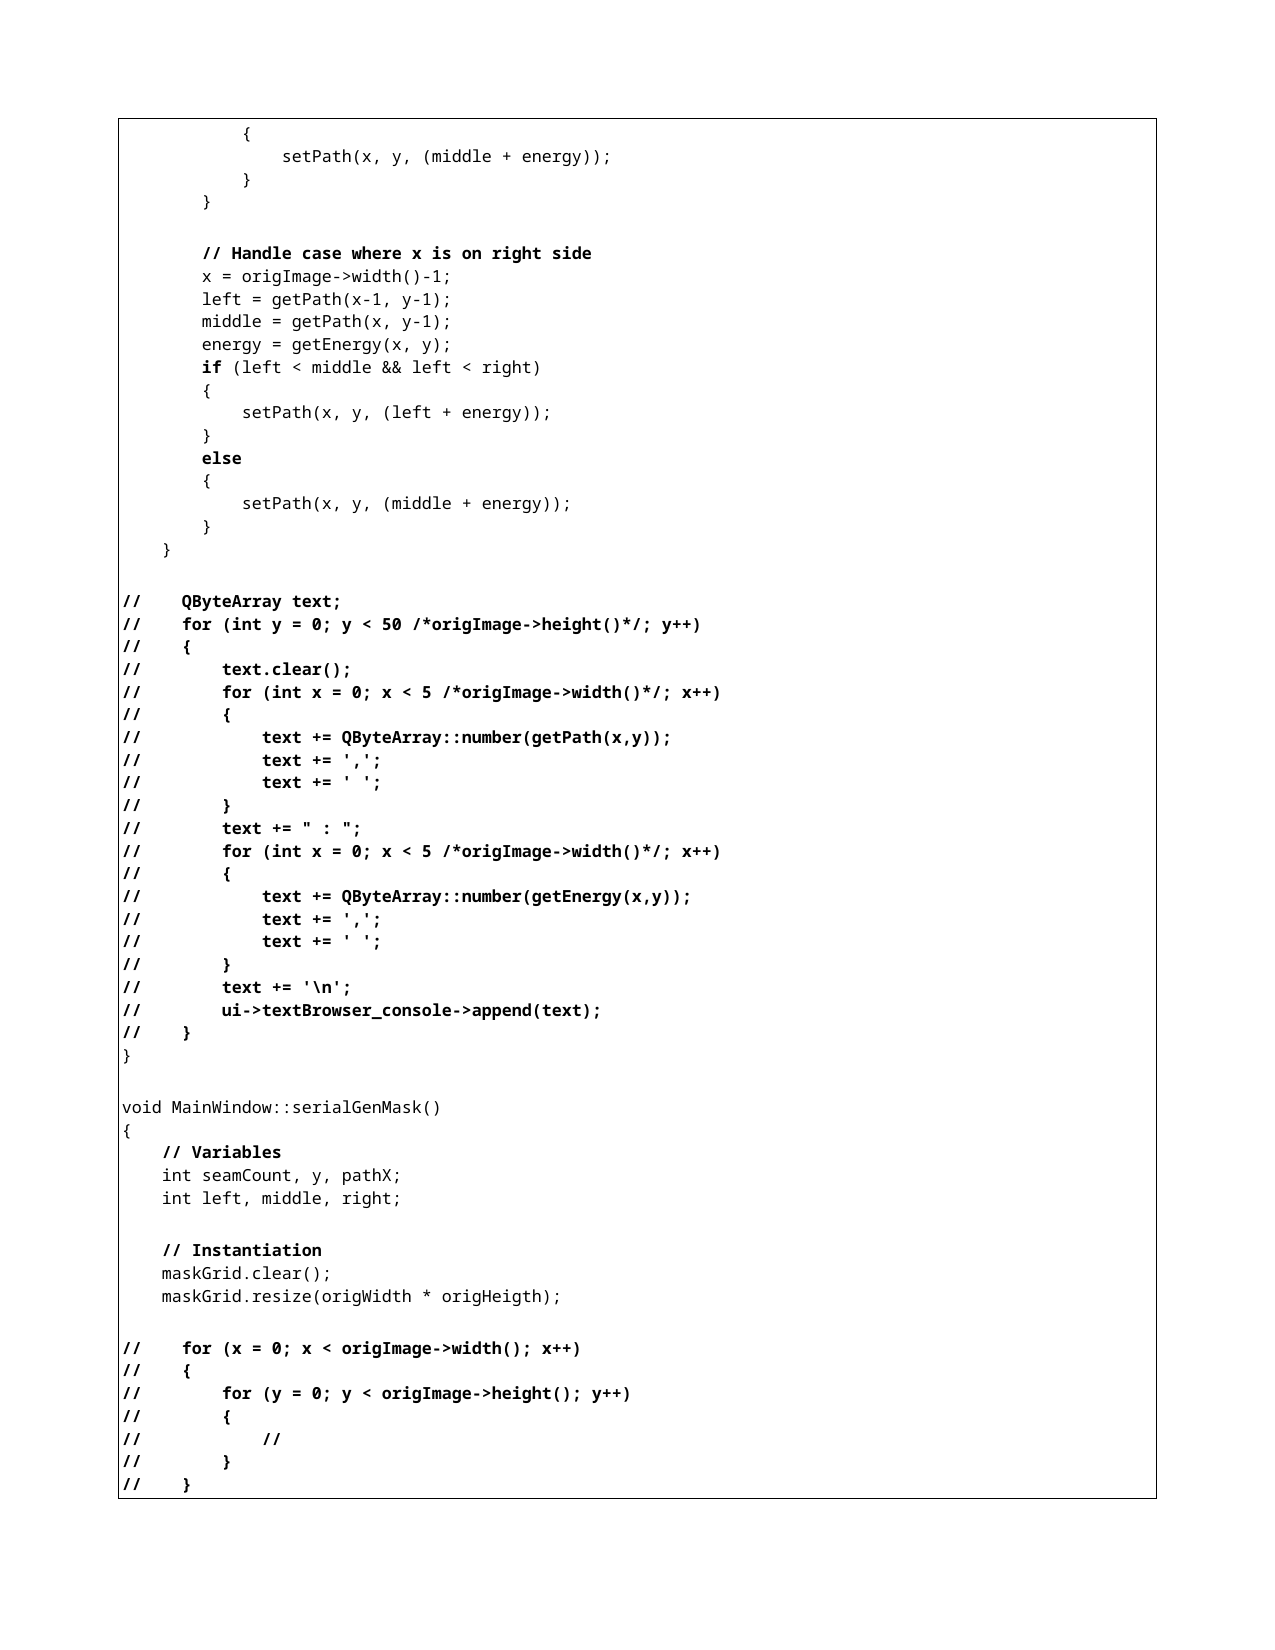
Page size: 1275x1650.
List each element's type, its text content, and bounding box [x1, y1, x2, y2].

text // } [119, 949, 1156, 972]
text { [119, 375, 1156, 397]
text int left, middle, right; [119, 1183, 1156, 1209]
text // text += ','; [119, 745, 1156, 767]
text // { [119, 858, 1156, 881]
text } [119, 511, 1156, 534]
text // text.clear(); [119, 654, 1156, 677]
text // ui->textBrowser_console->append(text); [119, 994, 1156, 1017]
text // { [119, 699, 1156, 722]
text // } [119, 1017, 1156, 1040]
text int seamCount, y, pathX; [119, 1160, 1156, 1183]
text maskGrid.resize(origWidth * origHeigth); [119, 1281, 1156, 1307]
text left = getPath(x-1, y-1); [119, 284, 1156, 307]
text setPath(x, y, (middle + energy)); [119, 488, 1156, 511]
text // text += QByteArray::number(getPath(x,y)); [119, 722, 1156, 745]
text } [119, 1040, 1156, 1066]
text if (left < middle && left < right) [119, 352, 1156, 375]
text // for (x = 0; x < origImage->width(); x++) [119, 1333, 1156, 1356]
text maskGrid.clear(); [119, 1258, 1156, 1281]
text { [119, 466, 1156, 488]
text // for (int y = 0; y < 50 /*origImage->height()*/; y++) [119, 608, 1156, 631]
text setPath(x, y, (middle + energy)); [119, 141, 1156, 163]
text // } [119, 790, 1156, 813]
text } [119, 420, 1156, 443]
text // for (y = 0; y < origImage->height(); y++) [119, 1378, 1156, 1401]
text } [119, 163, 1156, 186]
text // text += ','; [119, 904, 1156, 926]
text // text += ' '; [119, 767, 1156, 790]
text void MainWindow::serialGenMask() [119, 1092, 1156, 1115]
text // QByteArray text; [119, 586, 1156, 608]
text { [119, 119, 1156, 141]
text // { [119, 1401, 1156, 1424]
text else [119, 443, 1156, 466]
text x = origImage->width()-1; [119, 261, 1156, 284]
text // for (int x = 0; x < 5 /*origImage->width()*/; x++) [119, 677, 1156, 699]
text } [119, 534, 1156, 560]
text { [119, 1115, 1156, 1138]
text // text += ' '; [119, 926, 1156, 949]
text // text += QByteArray::number(getEnergy(x,y)); [119, 881, 1156, 904]
text setPath(x, y, (left + energy)); [119, 397, 1156, 420]
text middle = getPath(x, y-1); [119, 307, 1156, 329]
text // Instantiation [119, 1235, 1156, 1258]
text // // [119, 1424, 1156, 1446]
text // { [119, 1356, 1156, 1378]
text } [119, 186, 1156, 212]
text // Variables [119, 1138, 1156, 1160]
text // text += '\n'; [119, 972, 1156, 994]
text // } [119, 1469, 1156, 1498]
text // Handle case where x is on right side [119, 238, 1156, 261]
text // } [119, 1446, 1156, 1469]
text // { [119, 631, 1156, 654]
text // for (int x = 0; x < 5 /*origImage->width()*/; x++) [119, 836, 1156, 858]
text energy = getEnergy(x, y); [119, 329, 1156, 352]
text // text += " : "; [119, 813, 1156, 836]
